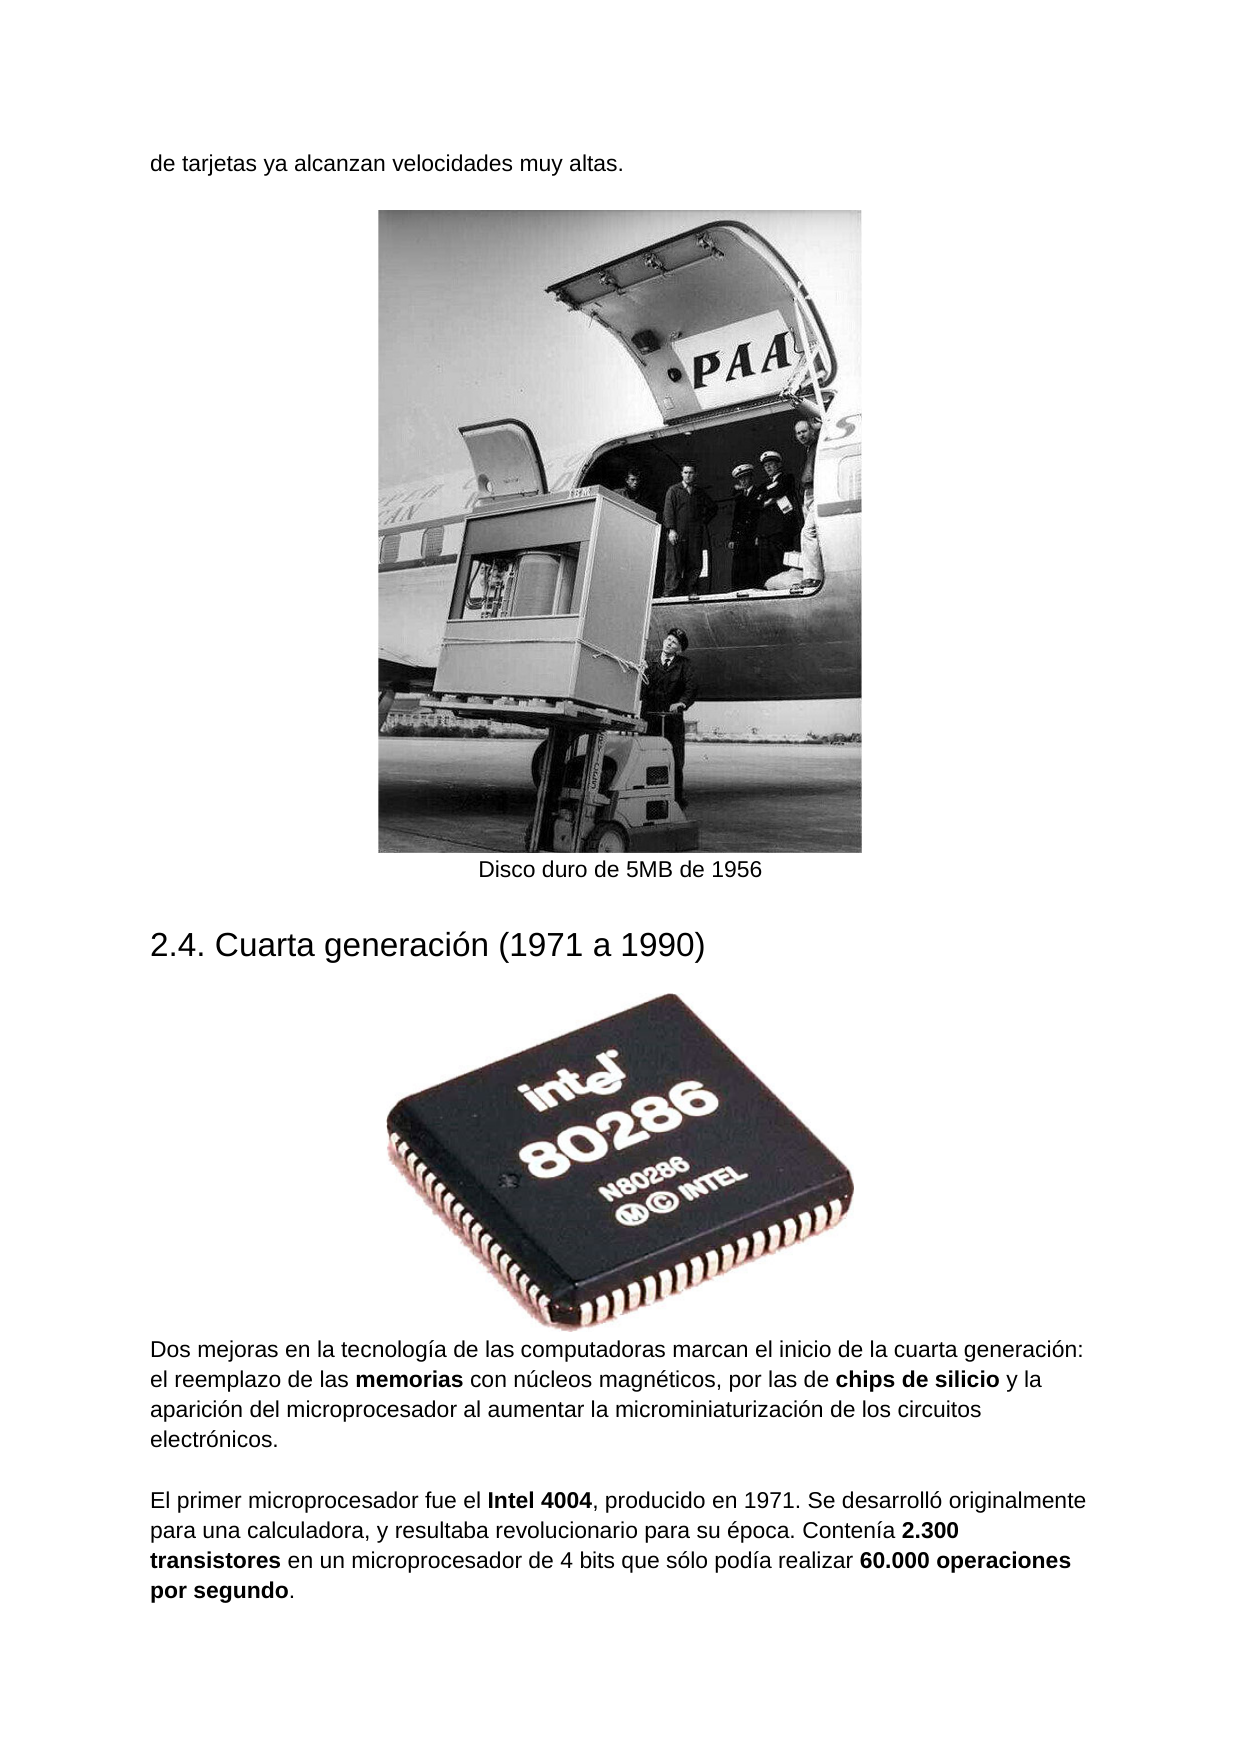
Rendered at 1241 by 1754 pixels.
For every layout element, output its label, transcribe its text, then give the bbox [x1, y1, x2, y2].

text El primer microprocesador fue el Intel 4004, producido en 1971. Se desarrolló originalmente para una calculadora, y resultaba revolucionario para su época. Contenía 2.300 transistores en un microprocesador de 4 bits que sólo podía realizar 60.000 operaciones por segundo. [150, 1487, 1090, 1604]
text de tarjetas ya alcanzan velocidades muy altas. [150, 150, 1090, 176]
text Disco duro de 5MB de 1956 [150, 856, 1090, 883]
picture [386, 993, 854, 1332]
subtitle 2.4. Cuarta generación (1971 a 1990) [150, 925, 1090, 963]
text Dos mejoras en la tecnología de las computadoras marcan el inicio de la cuarta generación: el reemplazo de las memorias con núcleos magnéticos, por las de chips de silicio y la aparición del microprocesador al aumentar la microminiaturización de los circuitos electrónicos. [150, 1336, 1090, 1453]
picture [378, 210, 862, 853]
